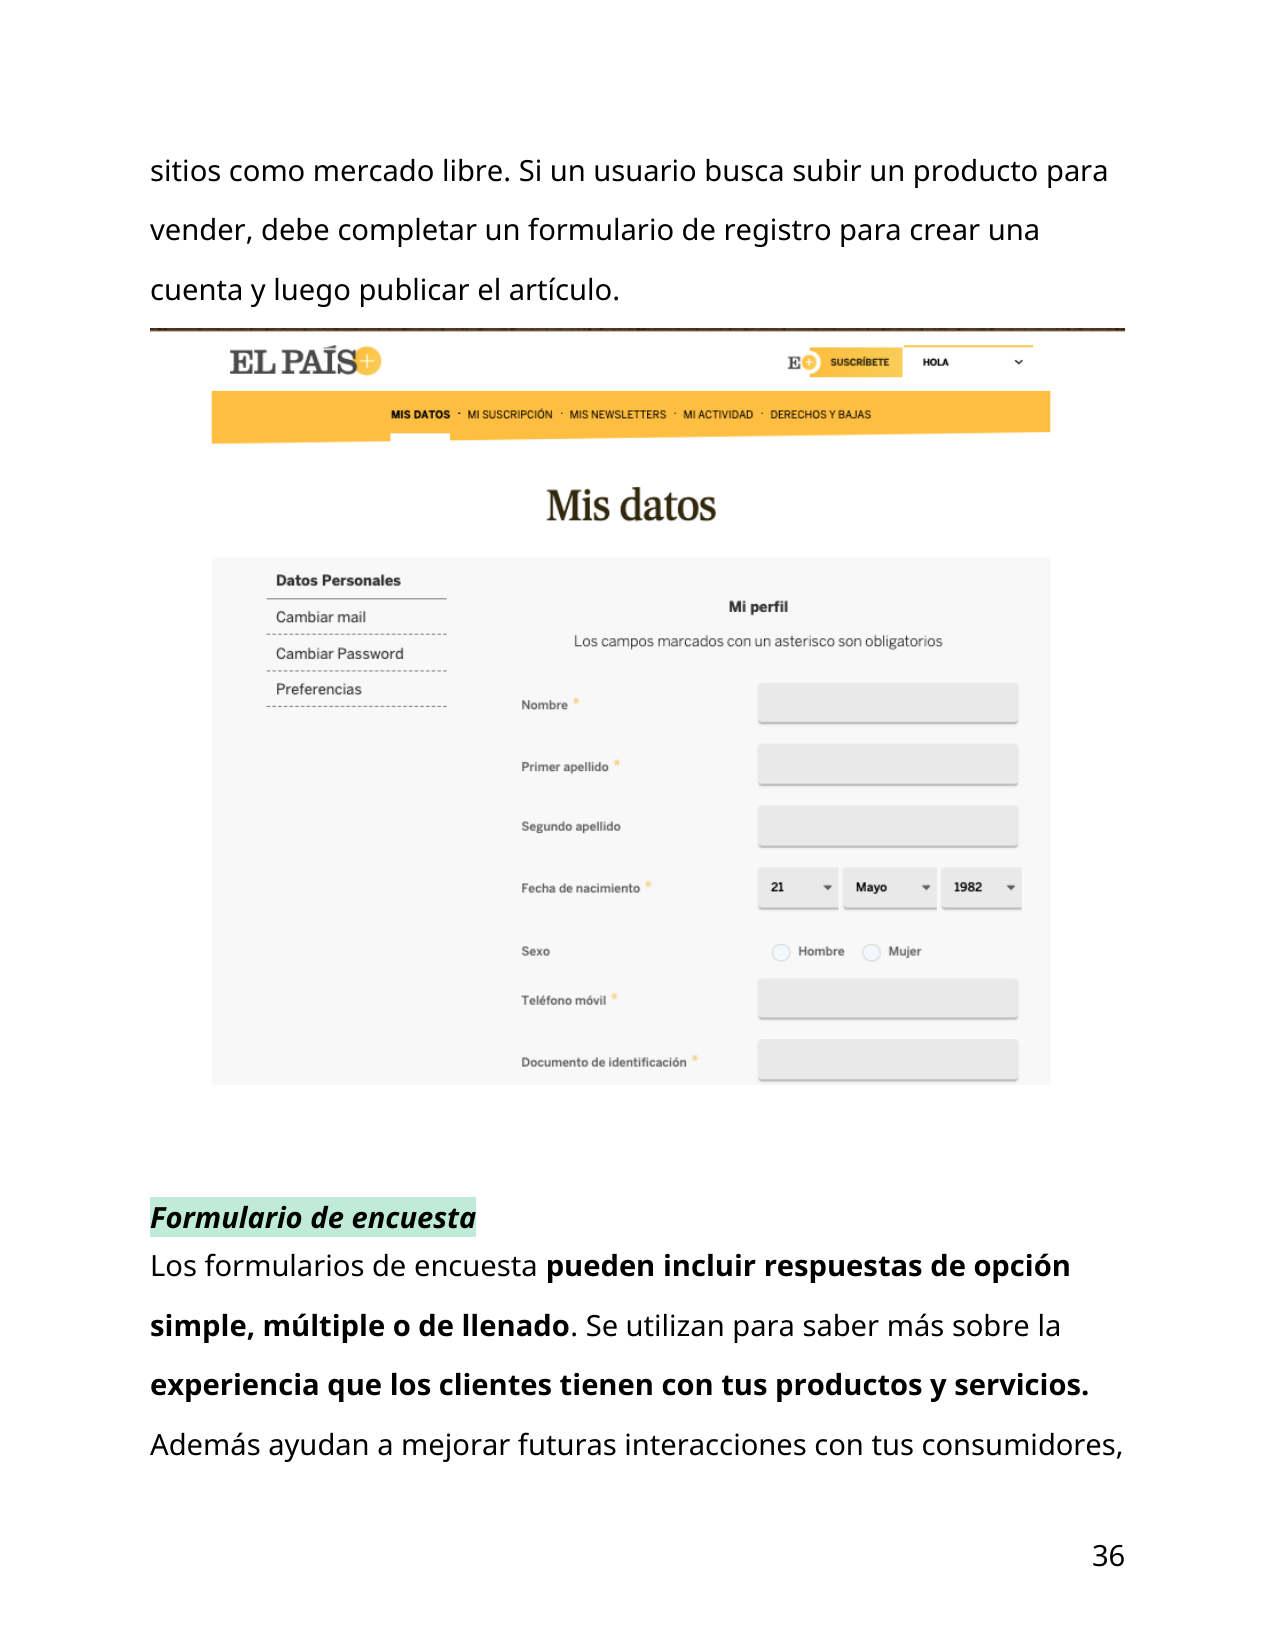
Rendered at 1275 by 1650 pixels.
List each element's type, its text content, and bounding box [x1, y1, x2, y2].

subtitle Formulario de encuesta [476, 1197, 1125, 1237]
picture [150, 328, 1125, 1085]
text sitios como mercado libre. Si un usuario busca subir un producto para vender, debe completar un formulario de registro para crear una cuenta y luego publicar el artículo. [150, 150, 1125, 309]
text Los formularios de encuesta pueden incluir respuestas de opción simple, múltiple o de llenado. Se utilizan para saber más sobre la experiencia que los clientes tienen con tus productos y servicios. Además ayudan a mejorar futuras interacciones con tus consumidores, [150, 1245, 1125, 1463]
